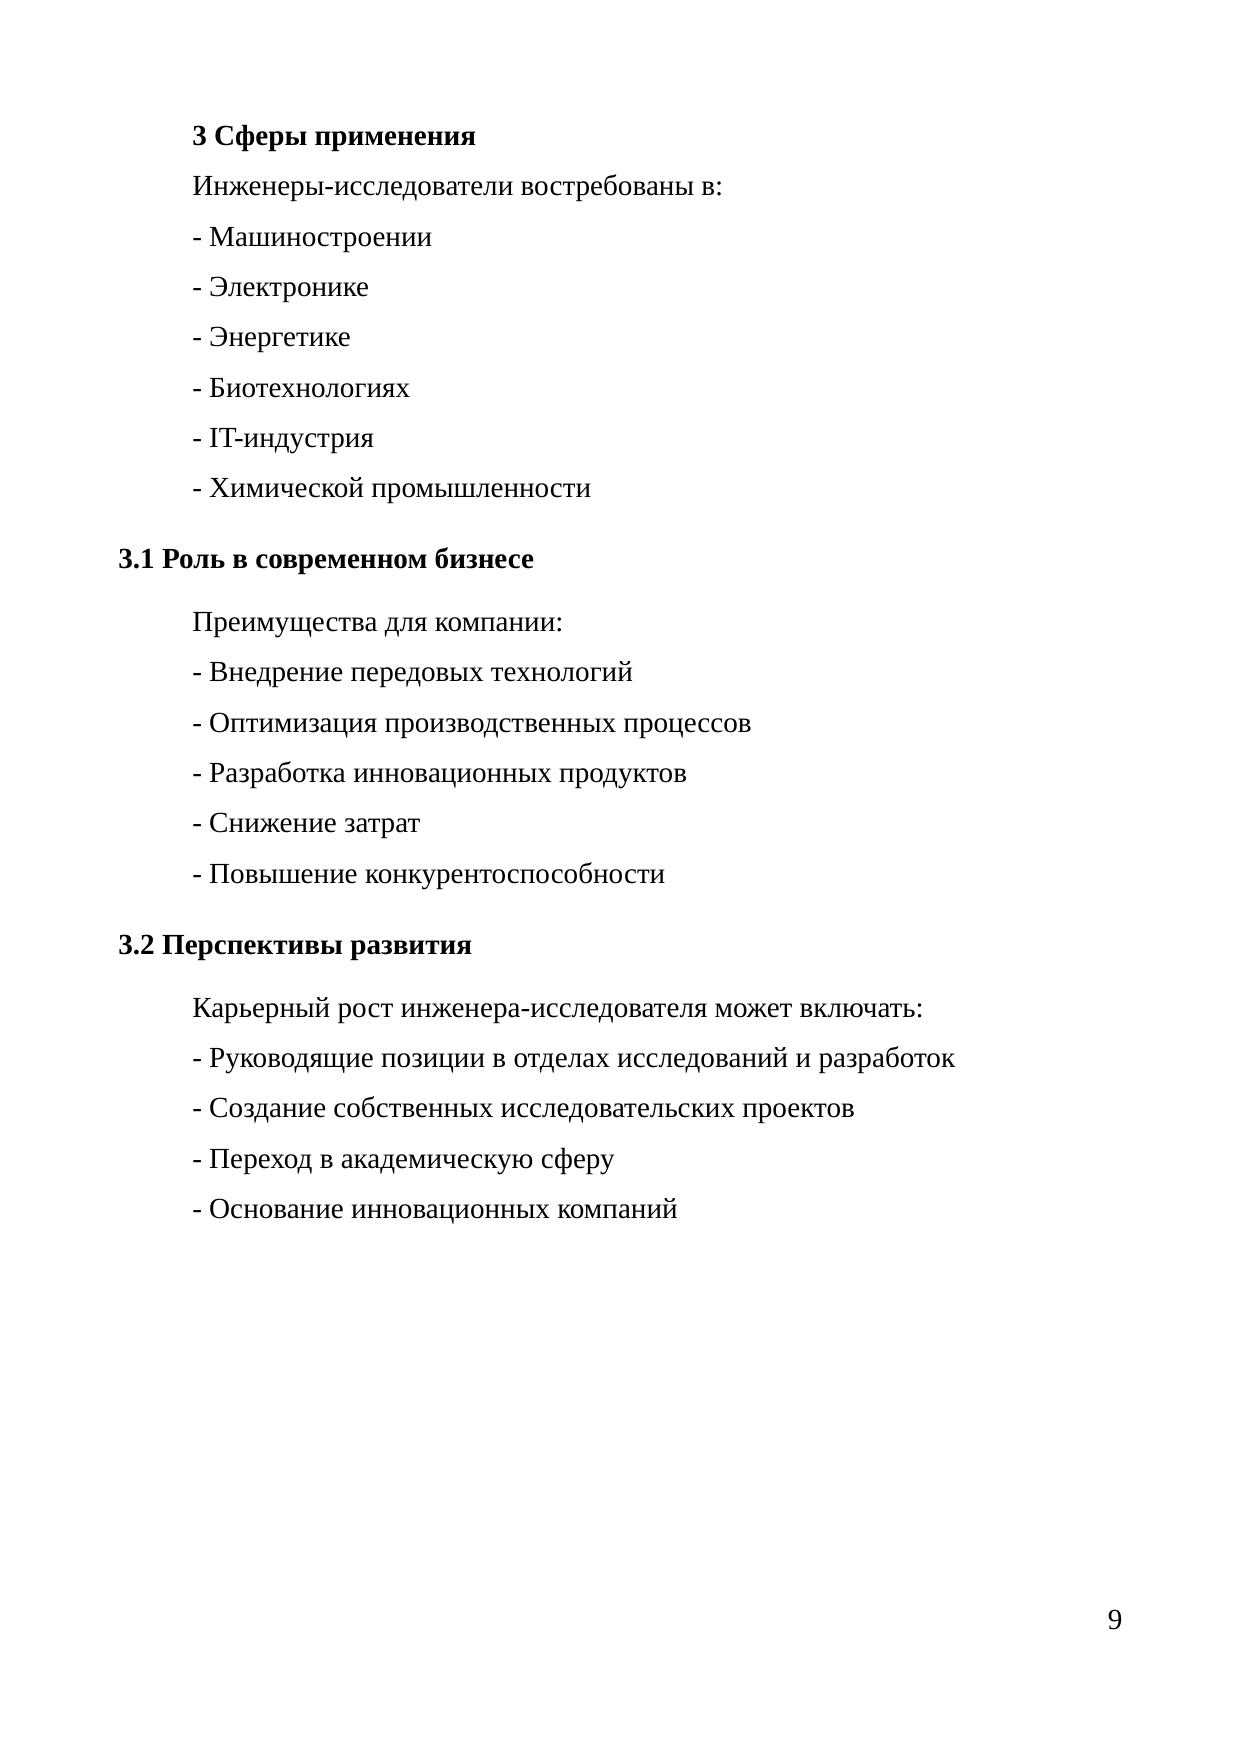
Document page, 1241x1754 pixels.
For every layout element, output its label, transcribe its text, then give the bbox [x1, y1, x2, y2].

text - Повышение конкурентоспособности [118, 856, 1122, 889]
text - Внедрение передовых технологий [118, 654, 1122, 688]
text - Основание инновационных компаний [118, 1191, 1122, 1224]
text - Разработка инновационных продуктов [118, 755, 1122, 789]
text - Снижение затрат [118, 806, 1122, 839]
text Инженеры-исследователи востребованы в: [118, 168, 1122, 202]
text - Создание собственных исследовательских проектов [118, 1090, 1122, 1124]
text - Оптимизация производственных процессов [118, 705, 1122, 738]
subtitle Сферы применения [118, 118, 1122, 152]
text - IT-индустрия [118, 420, 1122, 453]
text - Руководящие позиции в отделах исследований и разработок [118, 1040, 1122, 1074]
text - Биотехнологиях [118, 370, 1122, 403]
text - Химической промышленности [118, 470, 1122, 504]
text - Энергетике [118, 319, 1122, 353]
text Карьерный рост инженера-исследователя может включать: [118, 990, 1122, 1023]
text Преимущества для компании: [118, 604, 1122, 638]
text - Машиностроении [118, 219, 1122, 252]
text - Переход в академическую сферу [118, 1141, 1122, 1174]
subtitle Перспективы развития [118, 927, 1122, 961]
text - Электронике [118, 269, 1122, 303]
subtitle Роль в современном бизнесе [118, 541, 1122, 575]
